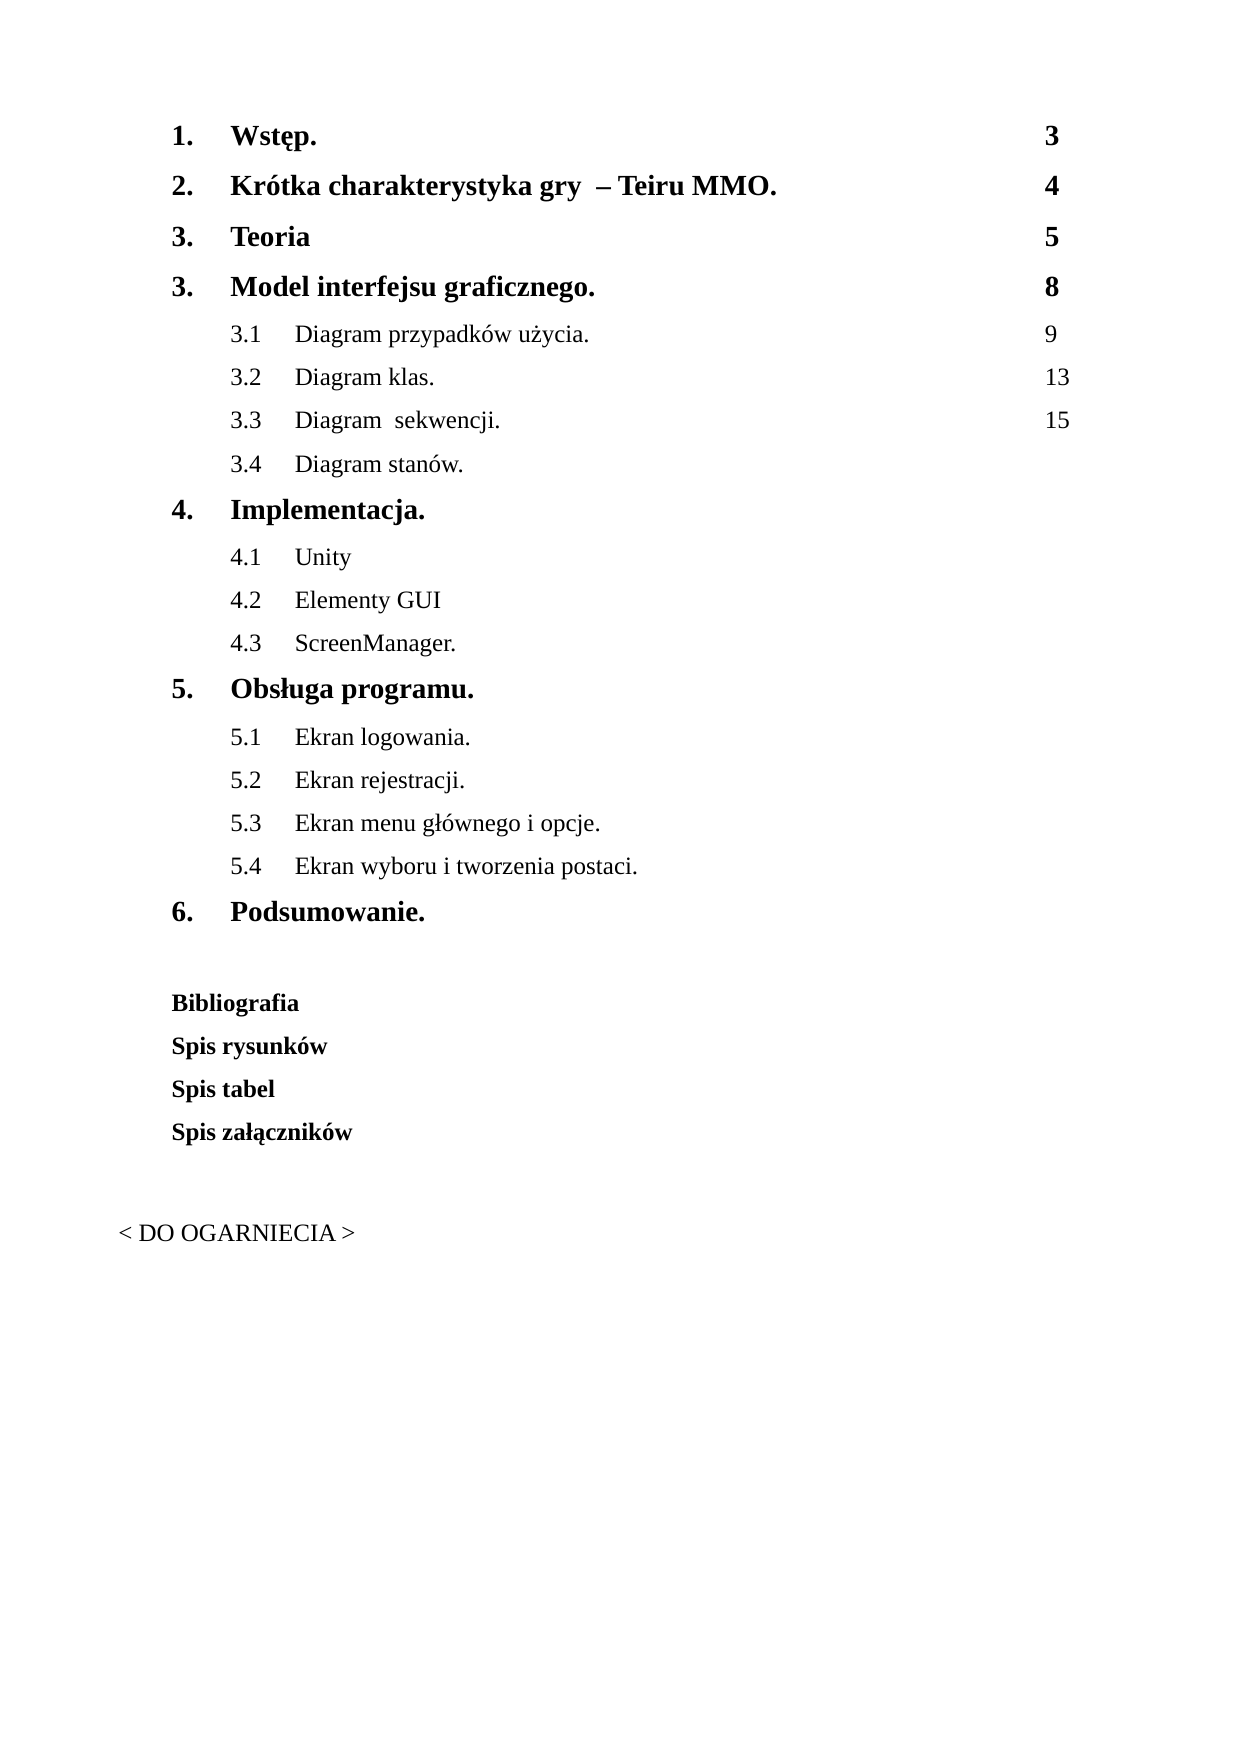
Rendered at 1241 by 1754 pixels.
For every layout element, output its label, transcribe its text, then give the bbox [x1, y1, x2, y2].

text 4.2 Elementy GUI [118, 585, 1122, 614]
text 3.4 Diagram stanów. [118, 449, 1122, 477]
text Spis rysunków [118, 1031, 1122, 1060]
text 4. Implementacja. [118, 492, 1122, 525]
text 5.1 Ekran logowania. [118, 722, 1122, 751]
text 3. Teoria 5 [118, 219, 1122, 252]
text 5. Obsługa programu. [118, 672, 1122, 705]
text 2. Krótka charakterystyka gry – Teiru MMO. 4 [118, 168, 1122, 202]
text 4.3 ScreenManager. [118, 628, 1122, 657]
text 1. Wstęp. 3 [118, 118, 1122, 152]
text Bibliografia [118, 988, 1122, 1017]
text 3.2 Diagram klas. 13 [118, 362, 1122, 391]
text 3.3 Diagram sekwencji. 15 [118, 406, 1122, 434]
text 5.4 Ekran wyboru i tworzenia postaci. [118, 851, 1122, 880]
text Spis załączników [118, 1117, 1122, 1146]
text 3. Model interfejsu graficznego. 8 [118, 269, 1122, 303]
text 6. Podsumowanie. [118, 894, 1122, 928]
text 5.2 Ekran rejestracji. [118, 765, 1122, 794]
text 4.1 Unity [118, 542, 1122, 571]
text < DO OGARNIECIA > [118, 1218, 1122, 1247]
text Spis tabel [118, 1074, 1122, 1103]
text 5.3 Ekran menu głównego i opcje. [118, 808, 1122, 837]
text 3.1 Diagram przypadków użycia. 9 [118, 319, 1122, 348]
